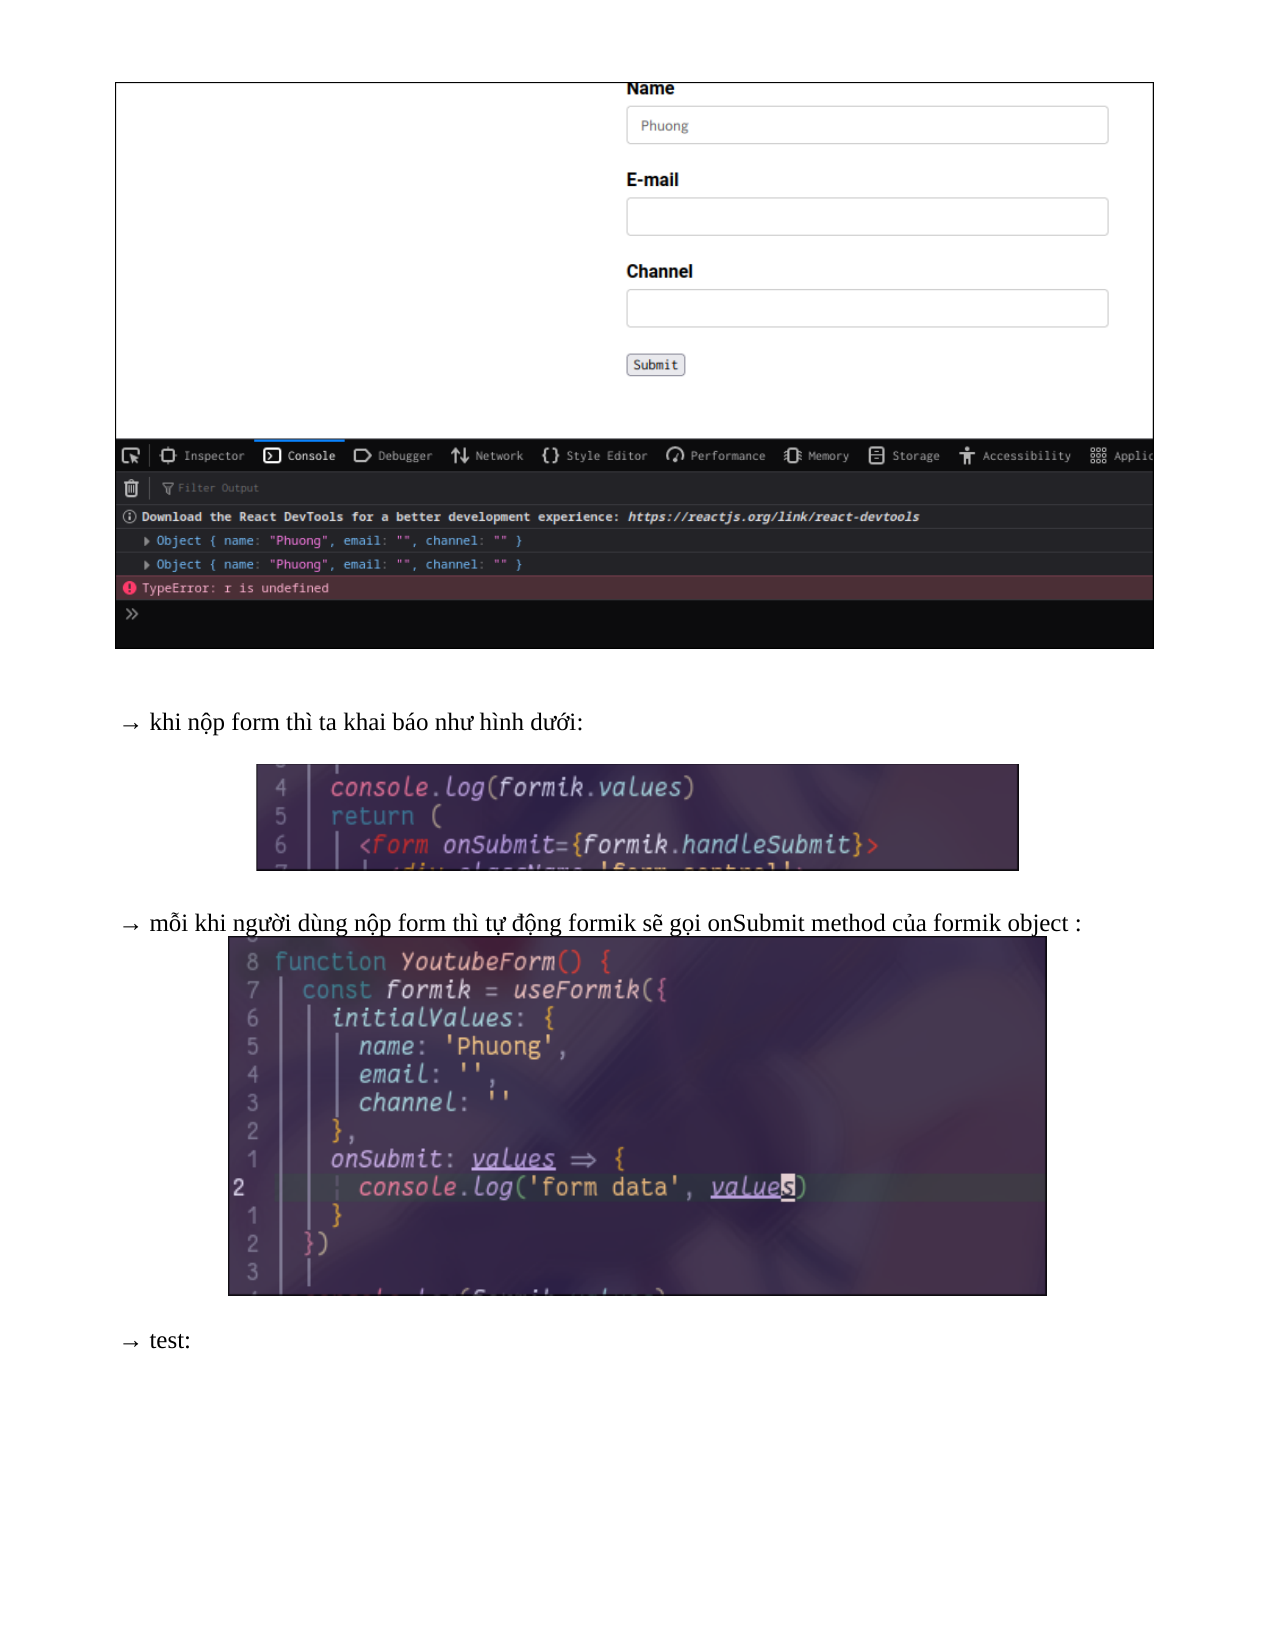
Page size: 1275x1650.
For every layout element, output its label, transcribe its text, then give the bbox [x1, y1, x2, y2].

text → khi nộp form thì ta khai báo như hình dưới: [118, 707, 1157, 735]
text → test: [118, 1325, 1157, 1353]
picture [115, 82, 1154, 649]
text → mỗi khi người dùng nộp form thì tự động formik sẽ gọi onSubmit method của formik object : [118, 908, 1157, 937]
picture [228, 936, 1047, 1296]
picture [256, 764, 1019, 871]
